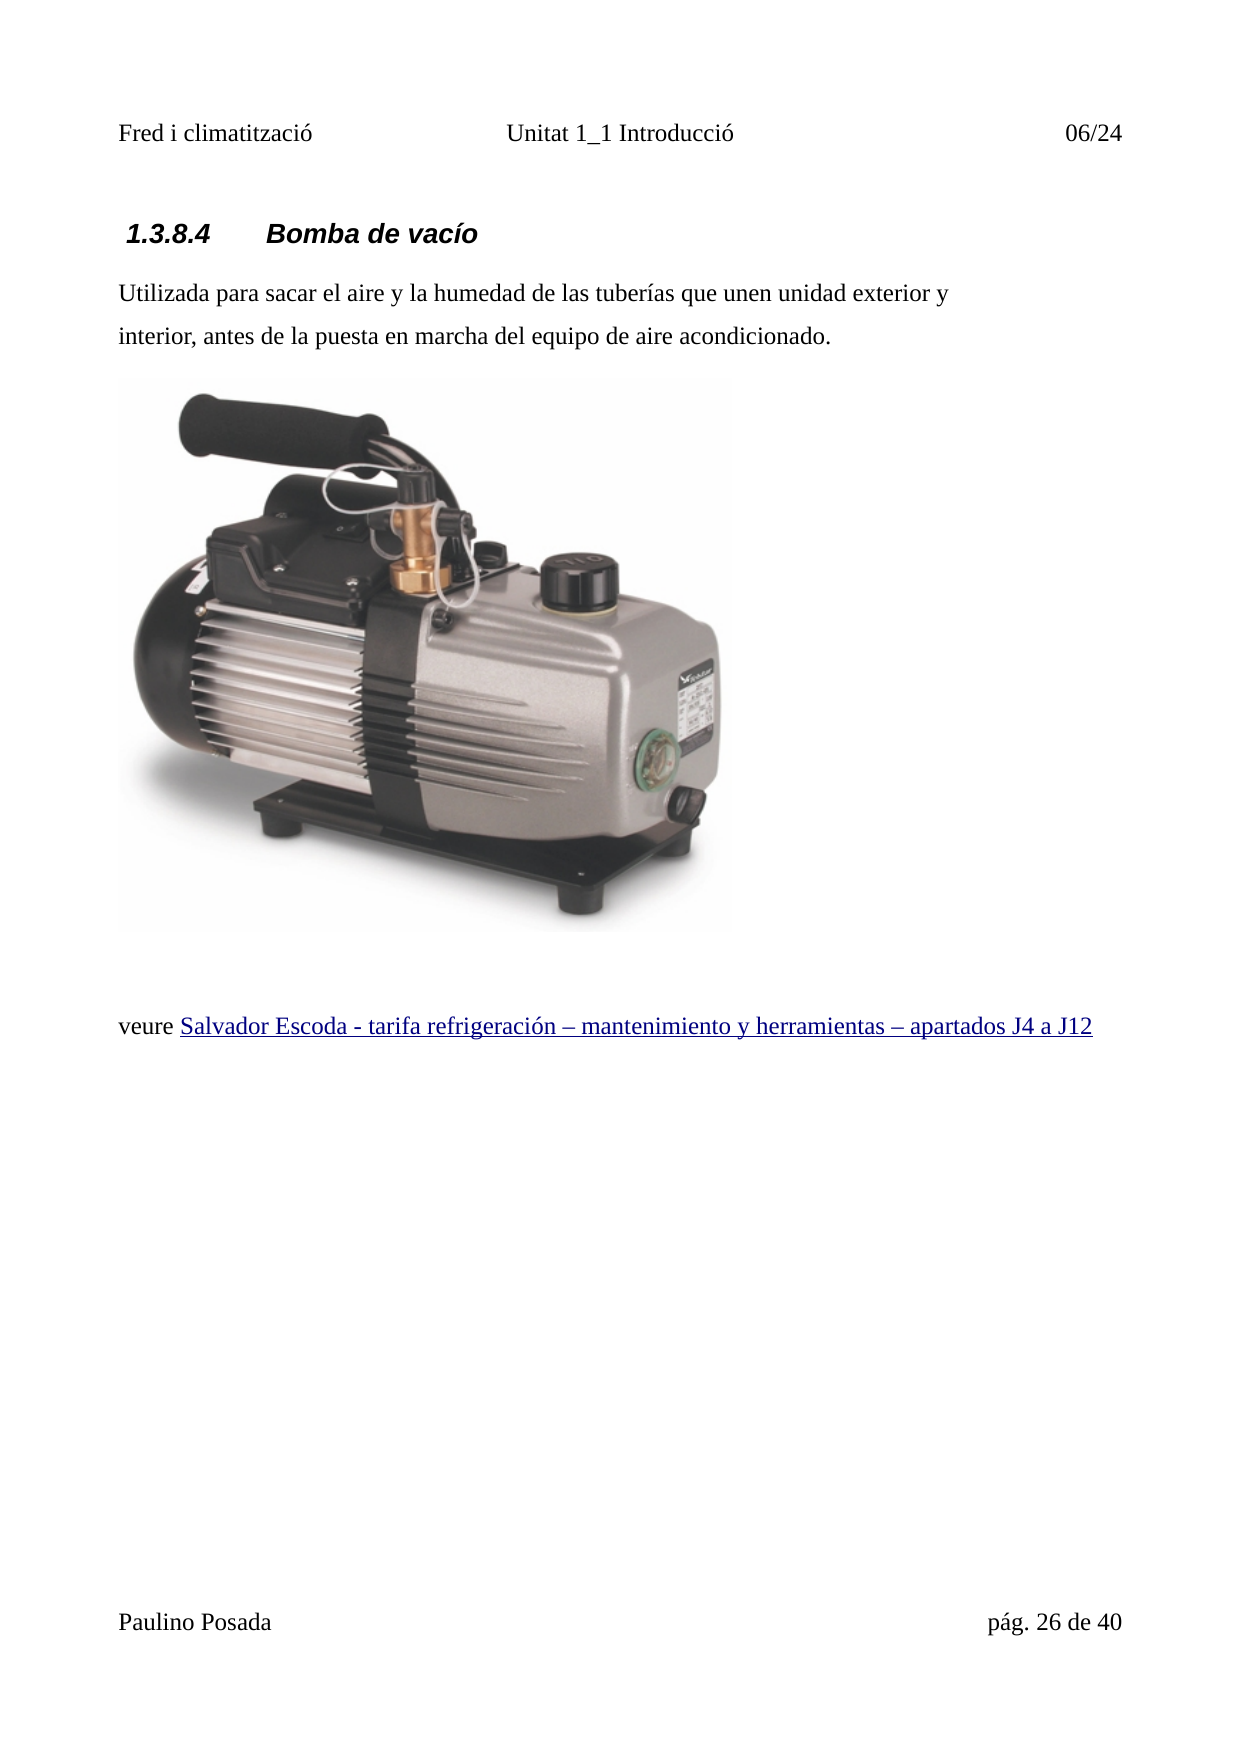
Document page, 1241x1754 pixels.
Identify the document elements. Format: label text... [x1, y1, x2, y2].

text Utilizada para sacar el aire y la humedad de las tuberías que unen unidad exterior y [118, 278, 1122, 307]
subtitle Bomba de vacío [118, 218, 1122, 249]
text veure Salvador Escoda - tarifa refrigeración – mantenimiento y herramientas – apartados J4 a J12 [118, 1011, 1122, 1040]
picture [118, 378, 732, 932]
text interior, antes de la puesta en marcha del equipo de aire acondicionado. [118, 321, 1122, 350]
